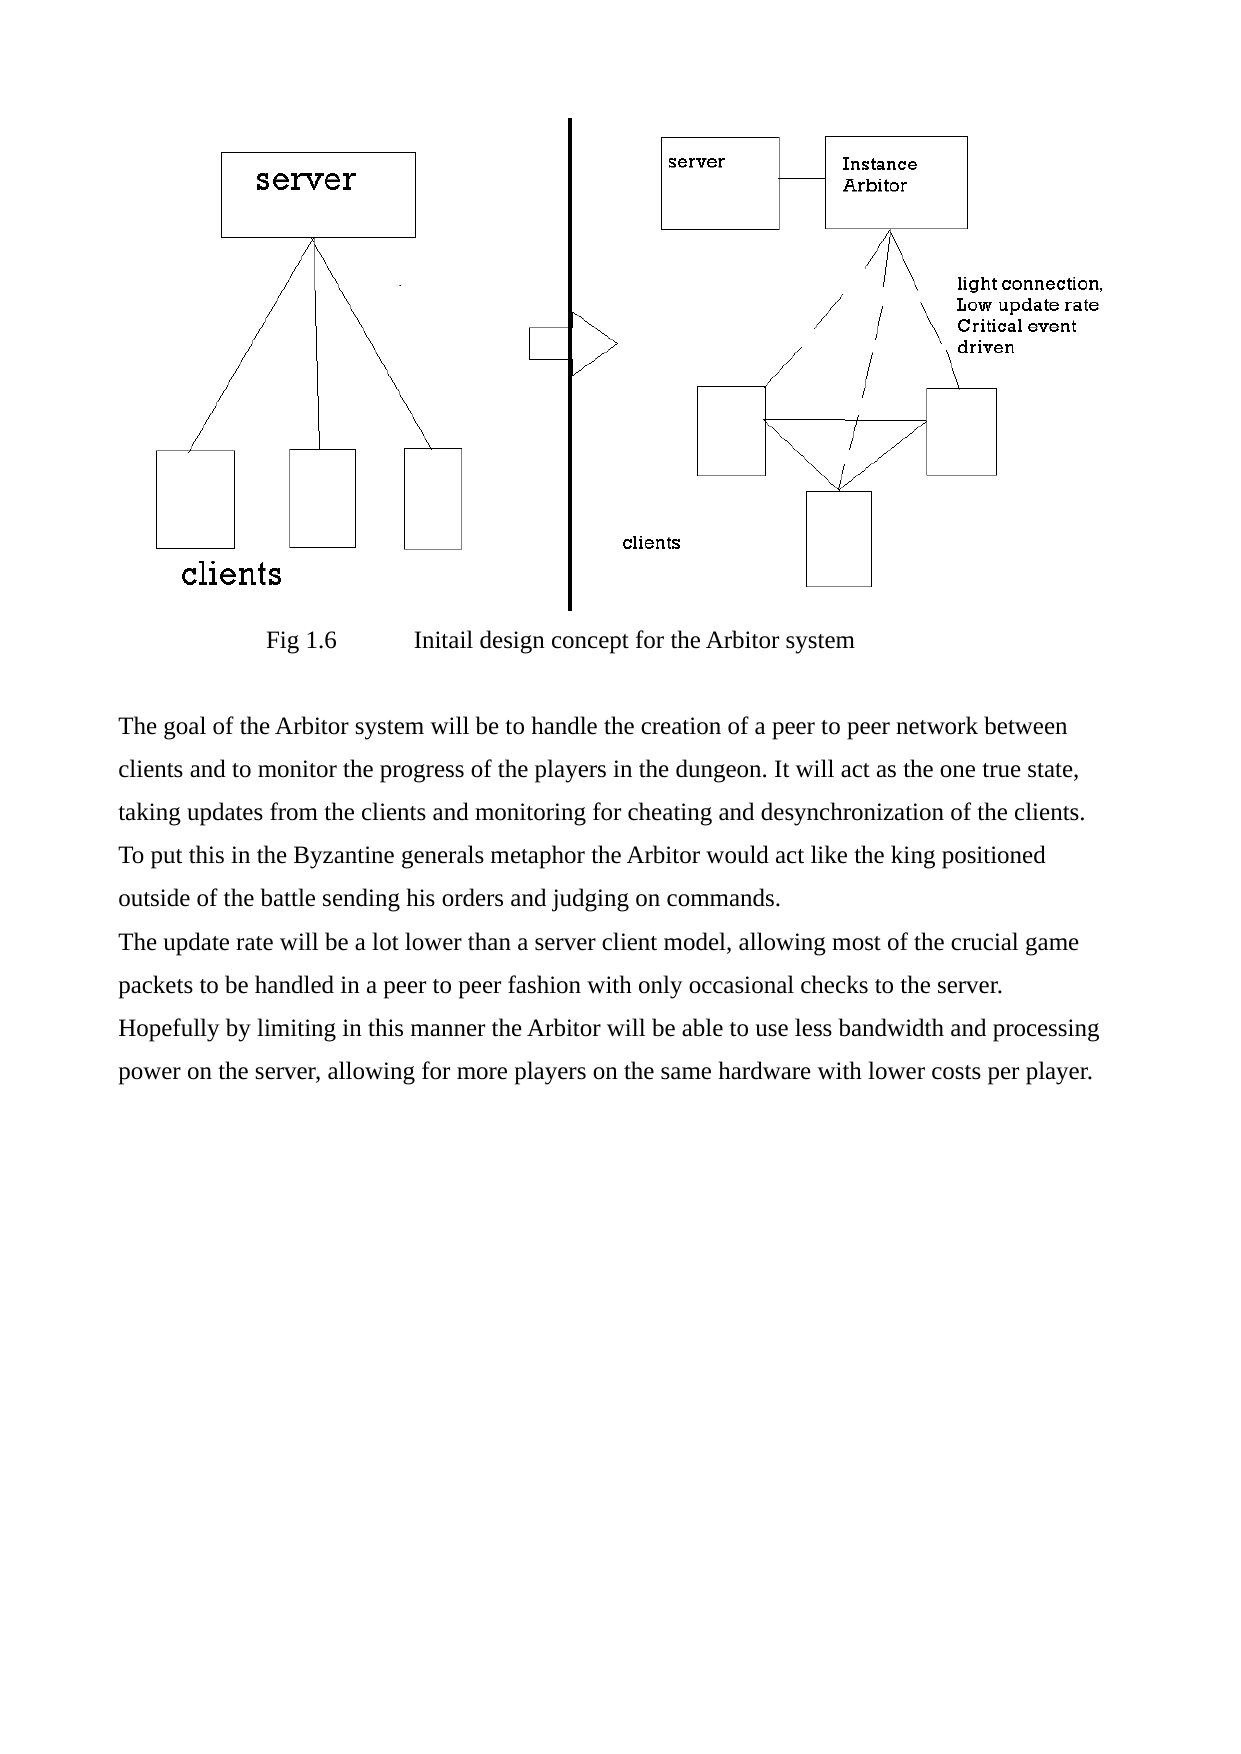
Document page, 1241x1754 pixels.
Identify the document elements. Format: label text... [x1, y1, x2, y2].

text To put this in the Byzantine generals metaphor the Arbitor would act like the king positioned outside of the battle sending his orders and judging on commands. [118, 840, 1122, 912]
text The update rate will be a lot lower than a server client model, allowing most of the crucial game packets to be handled in a peer to peer fashion with only occasional checks to the server. [118, 927, 1122, 998]
text Fig 1.6 Initail design concept for the Arbitor system [118, 611, 1122, 653]
picture [118, 118, 1123, 611]
text Hopefully by limiting in this manner the Arbitor will be able to use less bandwidth and processing power on the server, allowing for more players on the same hardware with lower costs per player. [118, 1013, 1122, 1085]
text The goal of the Arbitor system will be to handle the creation of a peer to peer network between clients and to monitor the progress of the players in the dungeon. It will act as the one true state, taking updates from the clients and monitoring for cheating and desynchronization of the clients. [118, 711, 1122, 826]
